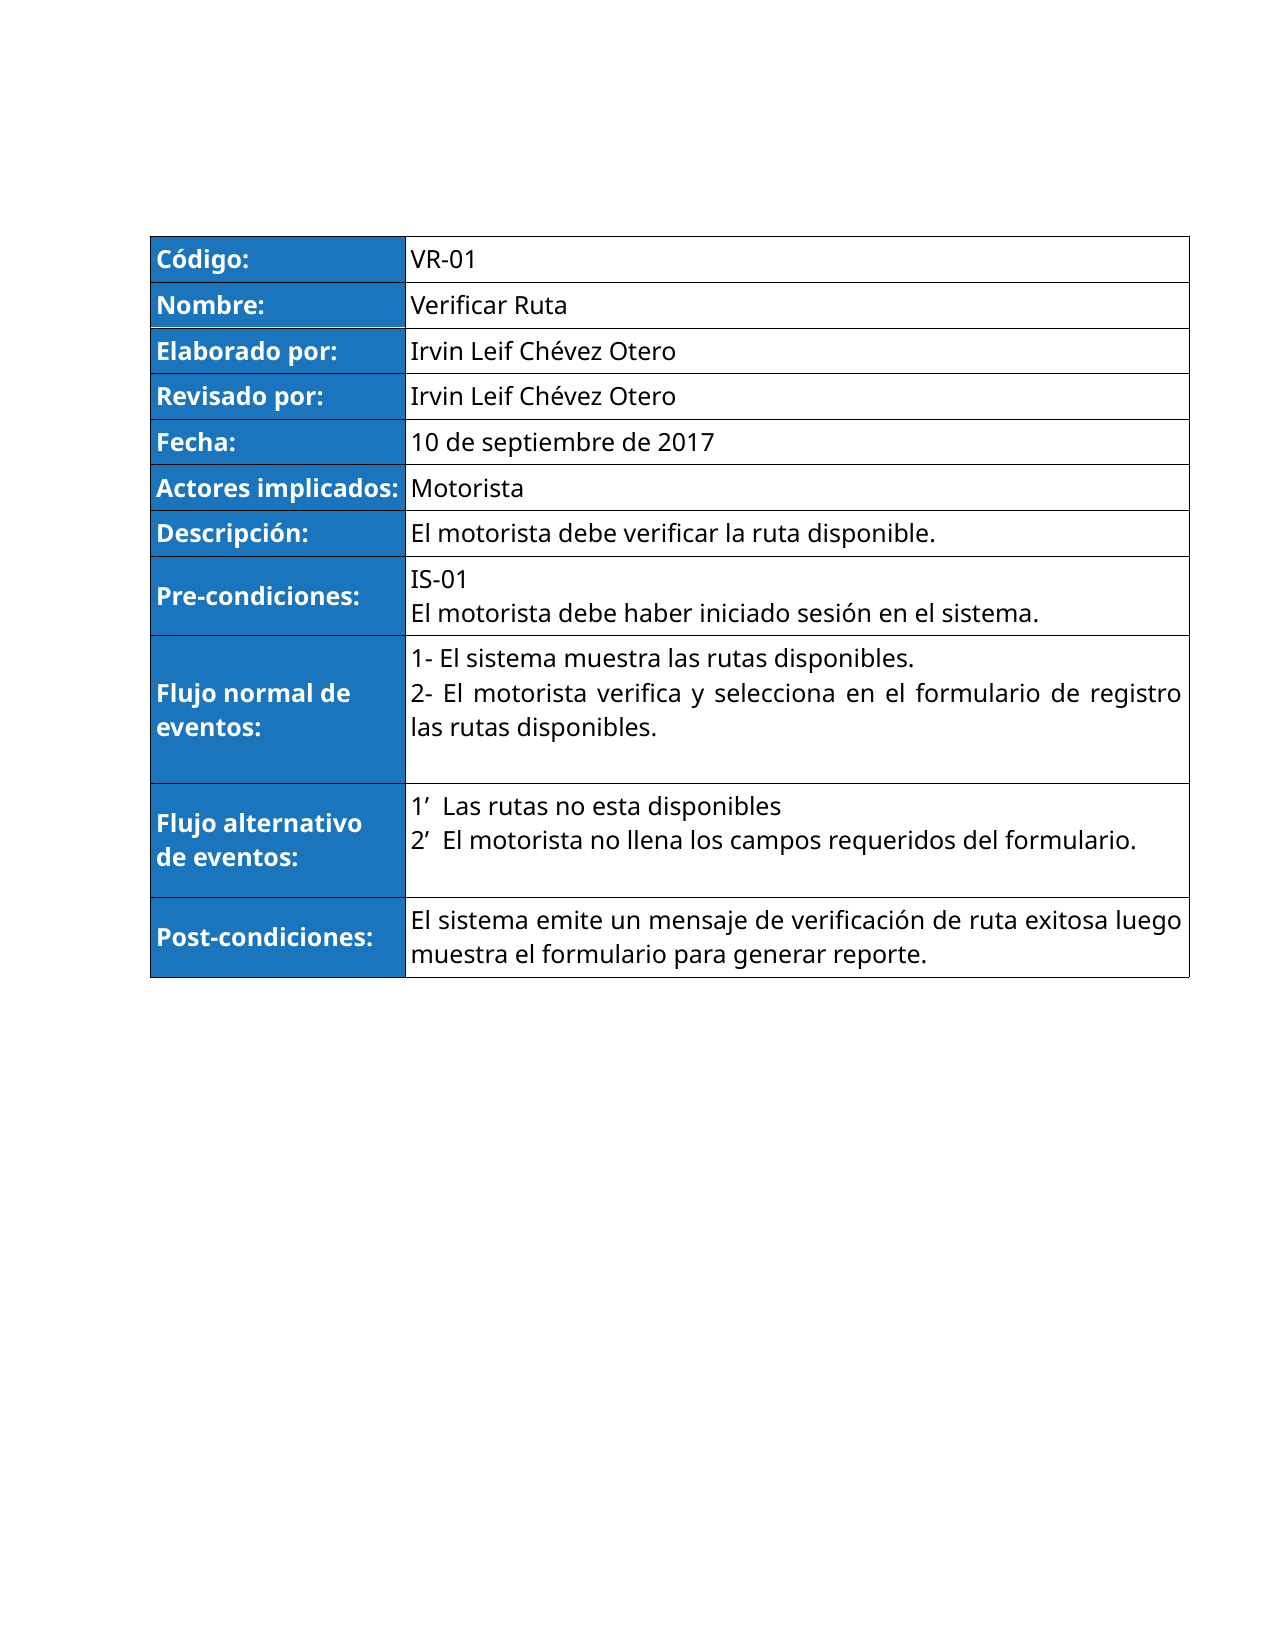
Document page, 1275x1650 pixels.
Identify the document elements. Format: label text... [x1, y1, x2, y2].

table_cell Descripción: [151, 511, 405, 556]
table_cell El motorista debe verificar la ruta disponible. [406, 511, 1189, 556]
table_header VR-01 [406, 237, 1189, 282]
table_cell Elaborado por: [151, 329, 405, 373]
table_cell Irvin Leif Chévez Otero [406, 329, 1189, 373]
table_cell 1- El sistema muestra las rutas disponibles. 2- El motorista verifica y selecciona en el formulario de registro las rutas disponibles. [406, 636, 1189, 783]
table_cell Pre-condiciones: [151, 557, 405, 635]
table_cell 1’ Las rutas no esta disponibles 2’ El motorista no llena los campos requeridos del formulario. [406, 784, 1189, 897]
table_cell Fecha: [151, 420, 405, 464]
table_cell Revisado por: [151, 374, 405, 419]
table_cell Nombre: [151, 283, 405, 327]
table_cell Actores implicados: [151, 465, 405, 510]
table_cell 10 de septiembre de 2017 [406, 420, 1189, 464]
table_cell Irvin Leif Chévez Otero [406, 374, 1189, 419]
table_cell Flujo alternativo de eventos: [151, 784, 405, 897]
table_cell Motorista [406, 465, 1189, 510]
table_cell El sistema emite un mensaje de verificación de ruta exitosa luego muestra el formulario para generar reporte. [406, 898, 1189, 977]
table_cell Post-condiciones: [151, 898, 405, 977]
table_cell Flujo normal de eventos: [151, 636, 405, 783]
table_cell Verificar Ruta [406, 283, 1189, 327]
table_header Código: [151, 237, 405, 282]
table_cell IS-01 El motorista debe haber iniciado sesión en el sistema. [406, 557, 1189, 635]
